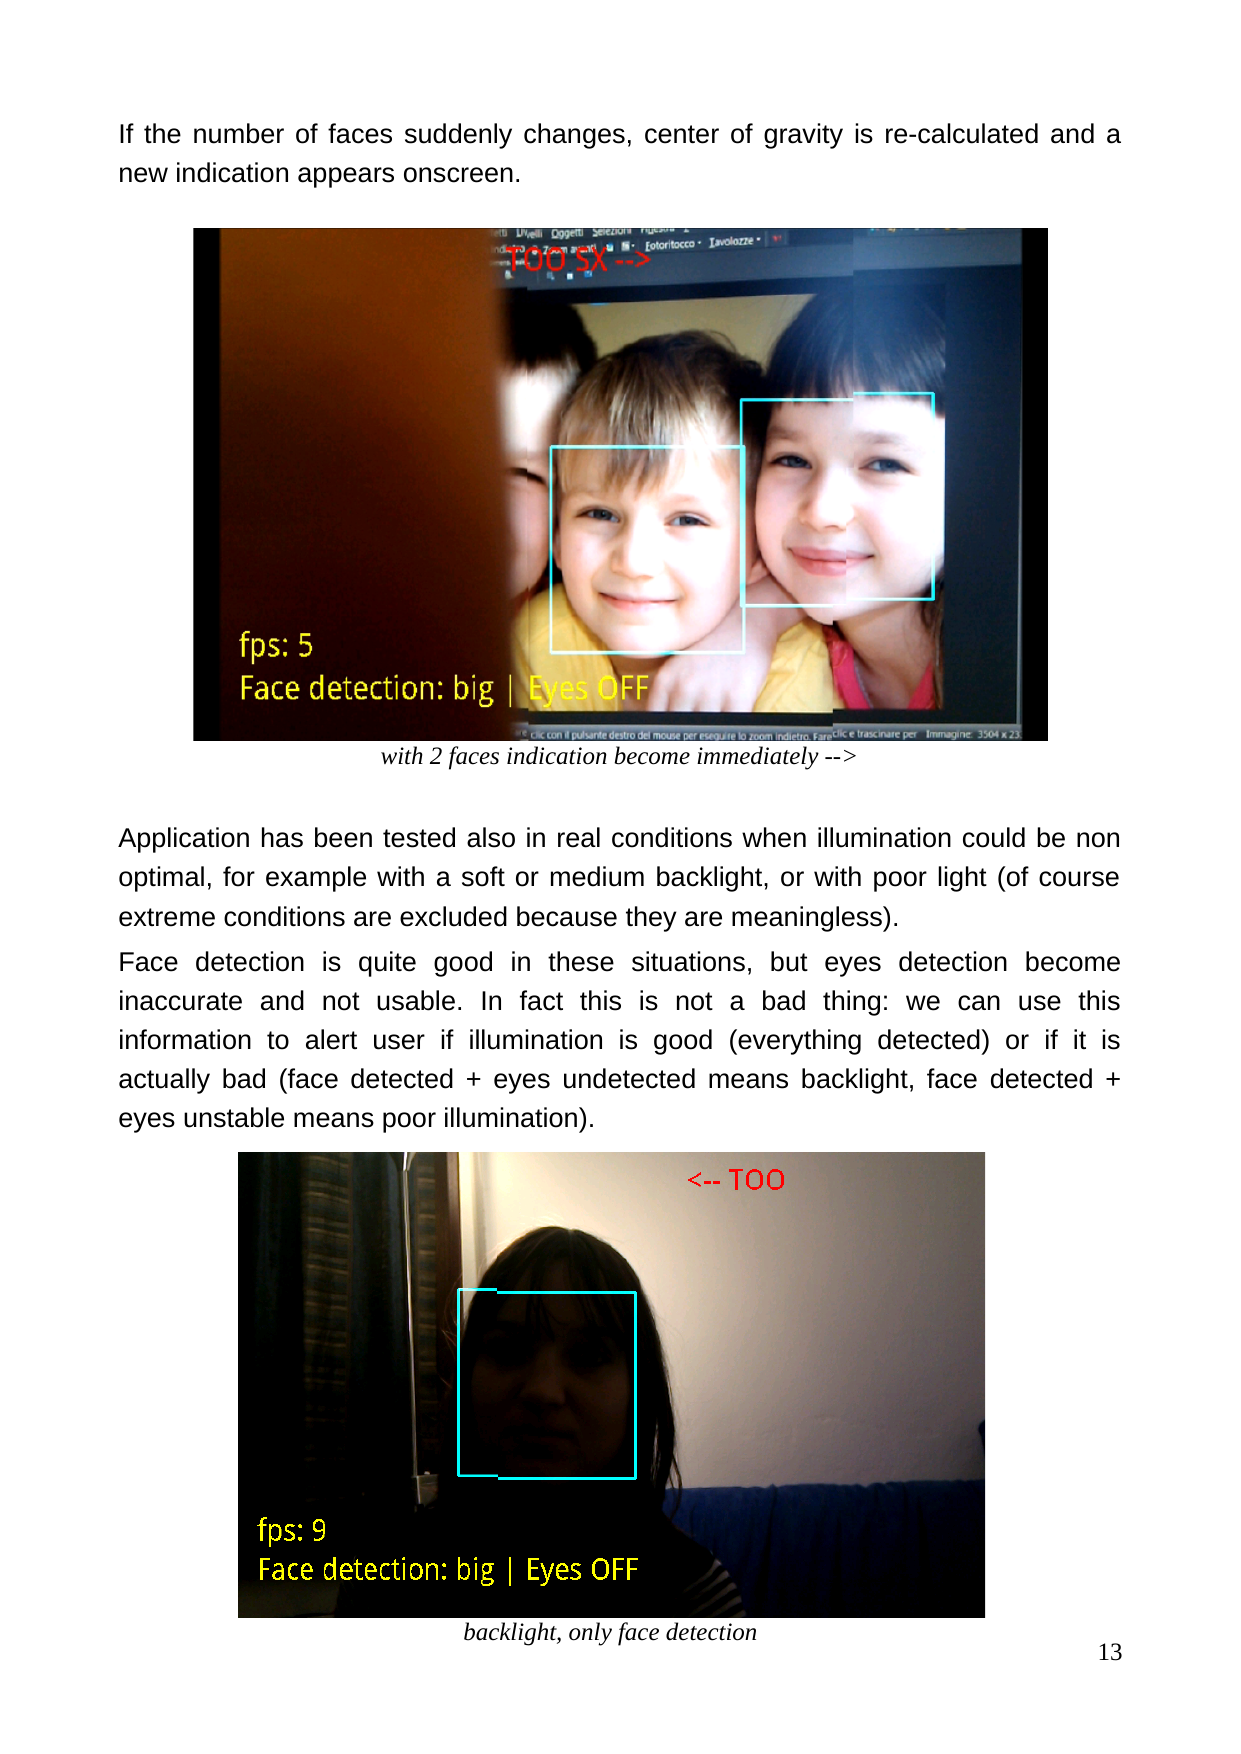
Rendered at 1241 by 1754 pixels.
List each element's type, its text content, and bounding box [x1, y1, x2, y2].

picture [238, 1152, 986, 1618]
text If the number of faces suddenly changes, center of gravity is re-calculated and a new indication appears onscreen. [118, 118, 1122, 188]
picture [193, 228, 1048, 741]
text Application has been tested also in real conditions when illumination could be non optimal, for example with a soft or medium backlight, or with poor light (of course extreme conditions are excluded because they are meaningless). [118, 822, 1122, 932]
text [238, 1139, 985, 1152]
text backlight, only face detection [238, 1618, 985, 1646]
text Face detection is quite good in these situations, but eyes detection become inaccurate and not usable. In fact this is not a bad thing: we can use this information to alert user if illumination is good (everything detected) or if it is actually bad (face detected + eyes undetected means backlight, face detected + eyes unstable means poor illumination). [118, 946, 1122, 1133]
text with 2 faces indication become immediately --> [193, 741, 1048, 769]
